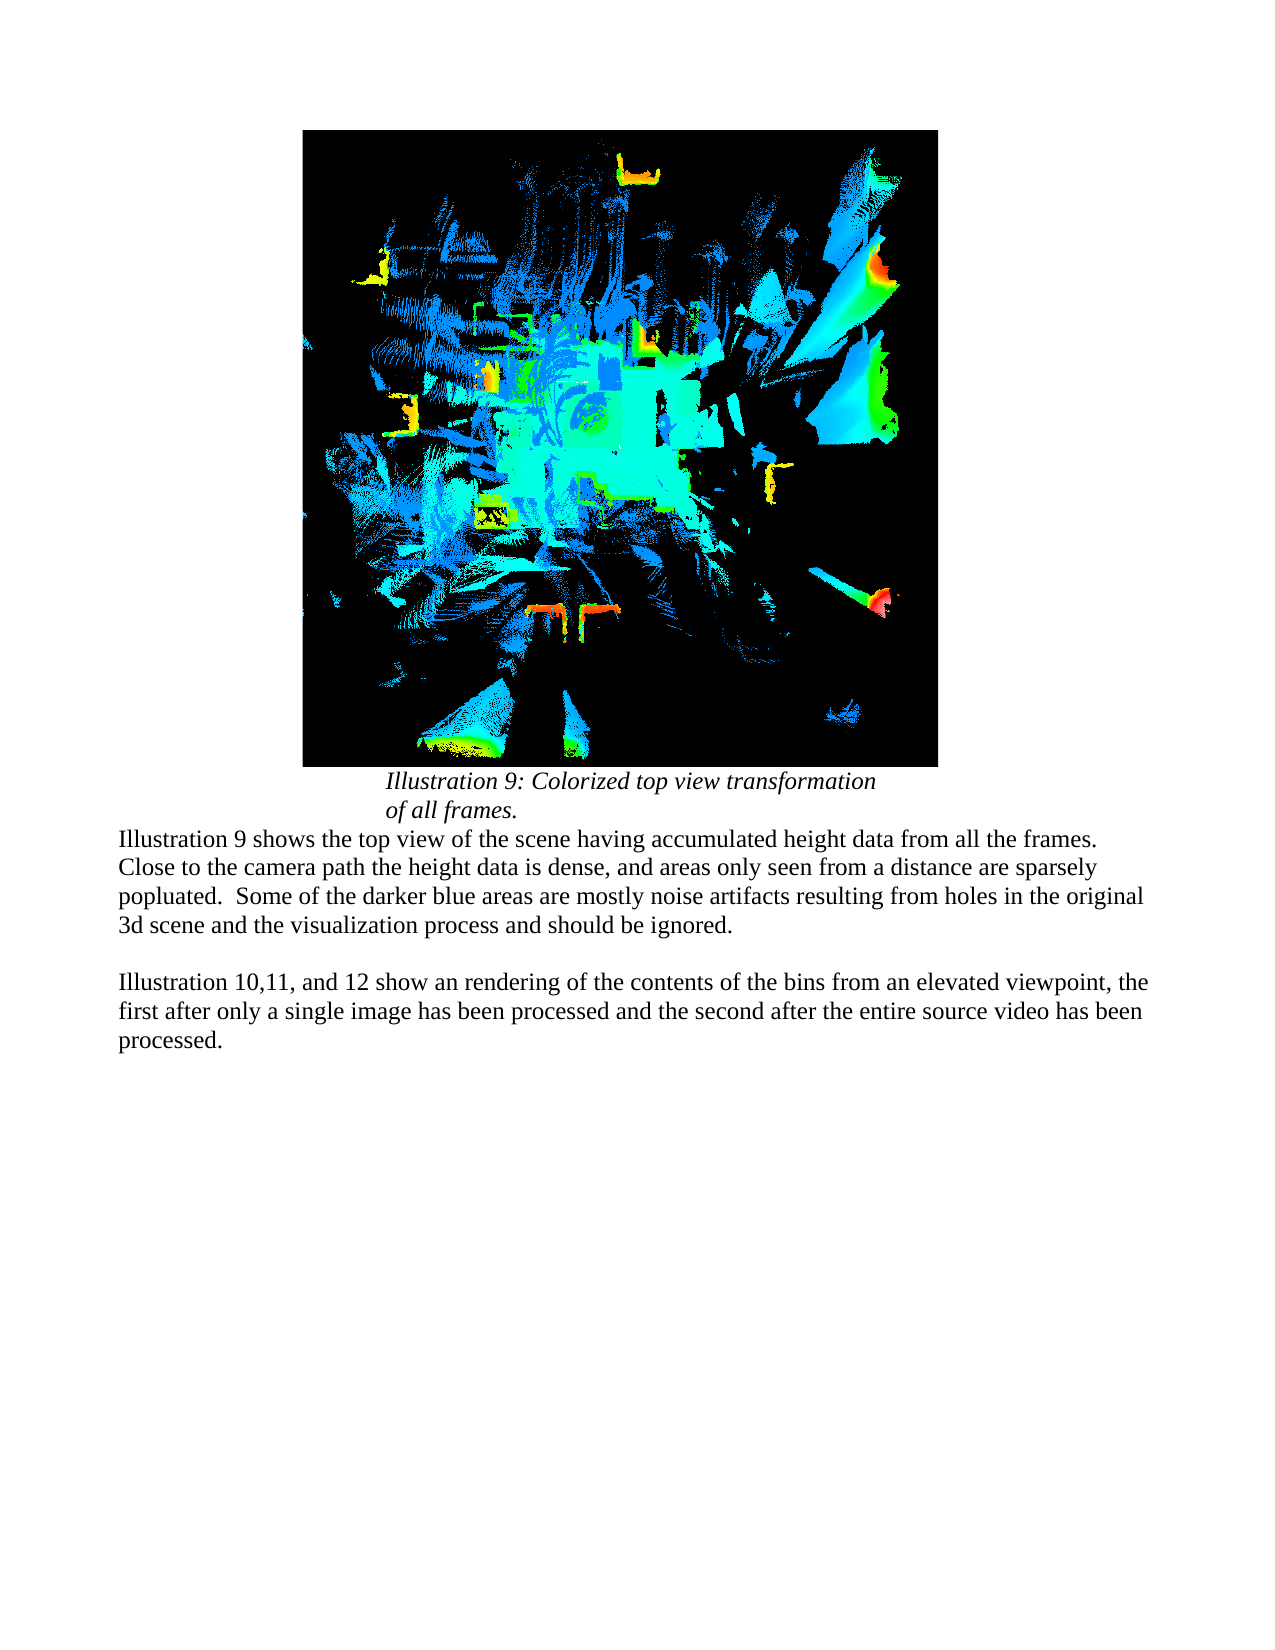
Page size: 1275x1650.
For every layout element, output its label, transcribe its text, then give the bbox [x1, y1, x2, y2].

text Illustration 9 shows the top view of the scene having accumulated height data from all the frames. Close to the camera path the height data is dense, and areas only seen from a distance are sparsely popluated. Some of the darker blue areas are mostly noise artifacts resulting from holes in the original 3d scene and the visualization process and should be ignored. [118, 118, 1157, 939]
picture [302, 130, 939, 767]
text Illustration 9: Colorized top view transformation of all frames. [385, 767, 890, 824]
text Illustration 10,11, and 12 show an rendering of the contents of the bins from an elevated viewpoint, the first after only a single image has been processed and the second after the entire source video has been processed. [118, 967, 1157, 1054]
